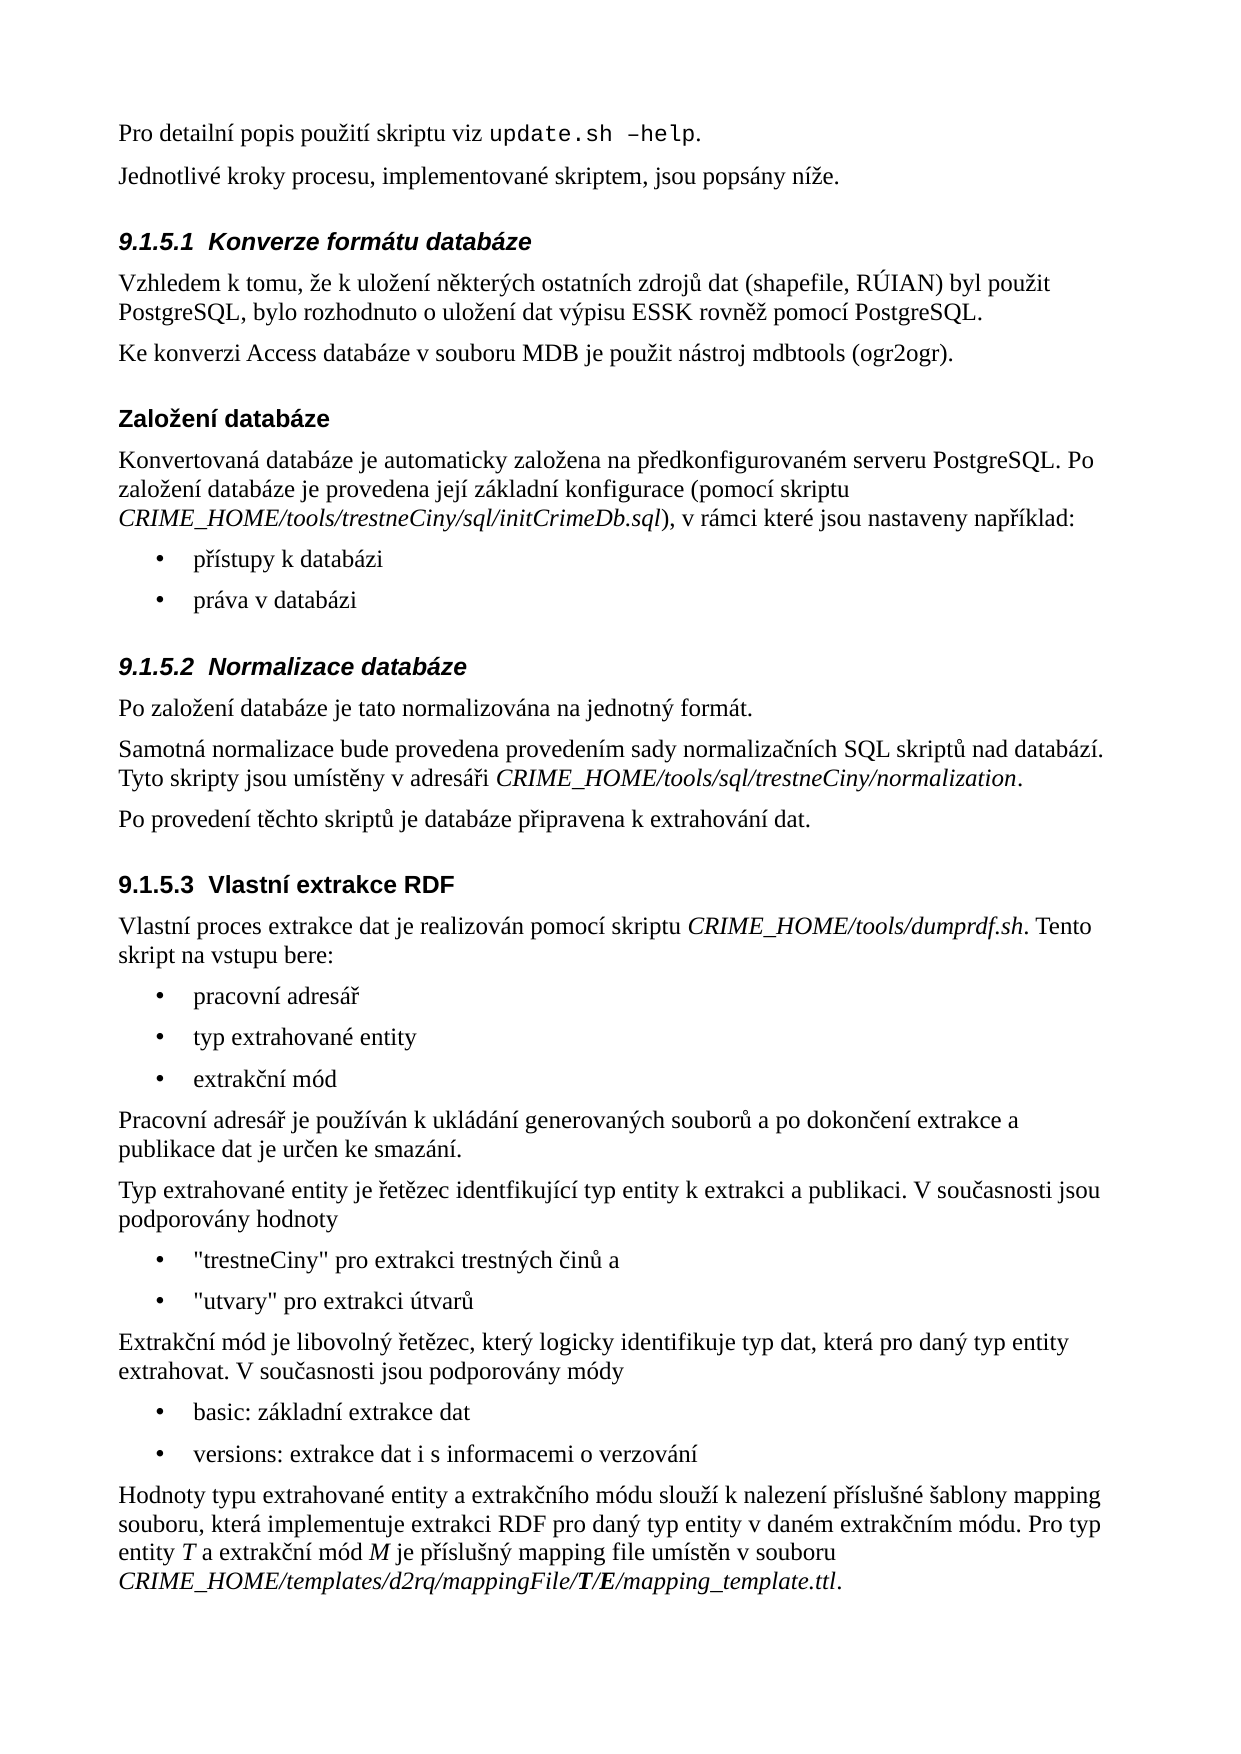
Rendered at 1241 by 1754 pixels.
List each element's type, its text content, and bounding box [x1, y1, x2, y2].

text Ke konverzi Access databáze v souboru MDB je použit nástroj mdbtools (ogr2ogr). [118, 338, 1122, 367]
text Extrakční mód je libovolný řetězec, který logicky identifikuje typ dat, která pro daný typ entity extrahovat. V současnosti jsou podporovány módy [118, 1327, 1122, 1385]
text Jednotlivé kroky procesu, implementované skriptem, jsou popsány níže. [118, 161, 1122, 189]
list "utvary" pro extrakci útvarů [156, 1286, 1122, 1315]
list extrakční mód [156, 1064, 1122, 1092]
list versions: extrakce dat i s informacemi o verzování [156, 1439, 1122, 1467]
text Pracovní adresář je používán k ukládání generovaných souborů a po dokončení extrakce a publikace dat je určen ke smazání. [118, 1105, 1122, 1162]
text Vzhledem k tomu, že k uložení některých ostatních zdrojů dat (shapefile, RÚIAN) byl použit PostgreSQL, bylo rozhodnuto o uložení dat výpisu ESSK rovněž pomocí PostgreSQL. [118, 268, 1122, 326]
text Po založení databáze je tato normalizována na jednotný formát. [118, 693, 1122, 721]
list "trestneCiny" pro extrakci trestných činů a [156, 1245, 1122, 1274]
subtitle Vlastní extrakce RDF [118, 870, 1122, 899]
list basic: základní extrakce dat [156, 1397, 1122, 1426]
list pracovní adresář [156, 981, 1122, 1010]
text Pro detailní popis použití skriptu viz update.sh –help. [118, 118, 1122, 148]
list typ extrahované entity [156, 1022, 1122, 1051]
text Hodnoty typu extrahované entity a extrakčního módu slouží k nalezení příslušné šablony mapping souboru, která implementuje extrakci RDF pro daný typ entity v daném extrakčním módu. Pro typ entity T a extrakční mód M je příslušný mapping file umístěn v souboru CRIME_HOME/templates/d2rq/mappingFile/T/E/mapping_template.ttl. [118, 1480, 1122, 1595]
text Samotná normalizace bude provedena provedením sady normalizačních SQL skriptů nad databází. Tyto skripty jsou umístěny v adresáři CRIME_HOME/tools/sql/trestneCiny/normalization. [118, 734, 1122, 791]
text Konvertovaná databáze je automaticky založena na předkonfigurovaném serveru PostgreSQL. Po založení databáze je provedena její základní konfigurace (pomocí skriptu CRIME_HOME/tools/trestneCiny/sql/initCrimeDb.sql), v rámci které jsou nastaveny například: [118, 445, 1122, 532]
subtitle Normalizace databáze [118, 652, 1122, 680]
subtitle Založení databáze [118, 404, 1122, 433]
subtitle Konverze formátu databáze [118, 227, 1122, 256]
list práva v databázi [156, 585, 1122, 614]
text Po provedení těchto skriptů je databáze připravena k extrahování dat. [118, 804, 1122, 833]
list přístupy k databázi [156, 544, 1122, 573]
text Vlastní proces extrakce dat je realizován pomocí skriptu CRIME_HOME/tools/dumprdf.sh. Tento skript na vstupu bere: [118, 911, 1122, 969]
text Typ extrahované entity je řetězec identfikující typ entity k extrakci a publikaci. V současnosti jsou podporovány hodnoty [118, 1175, 1122, 1232]
